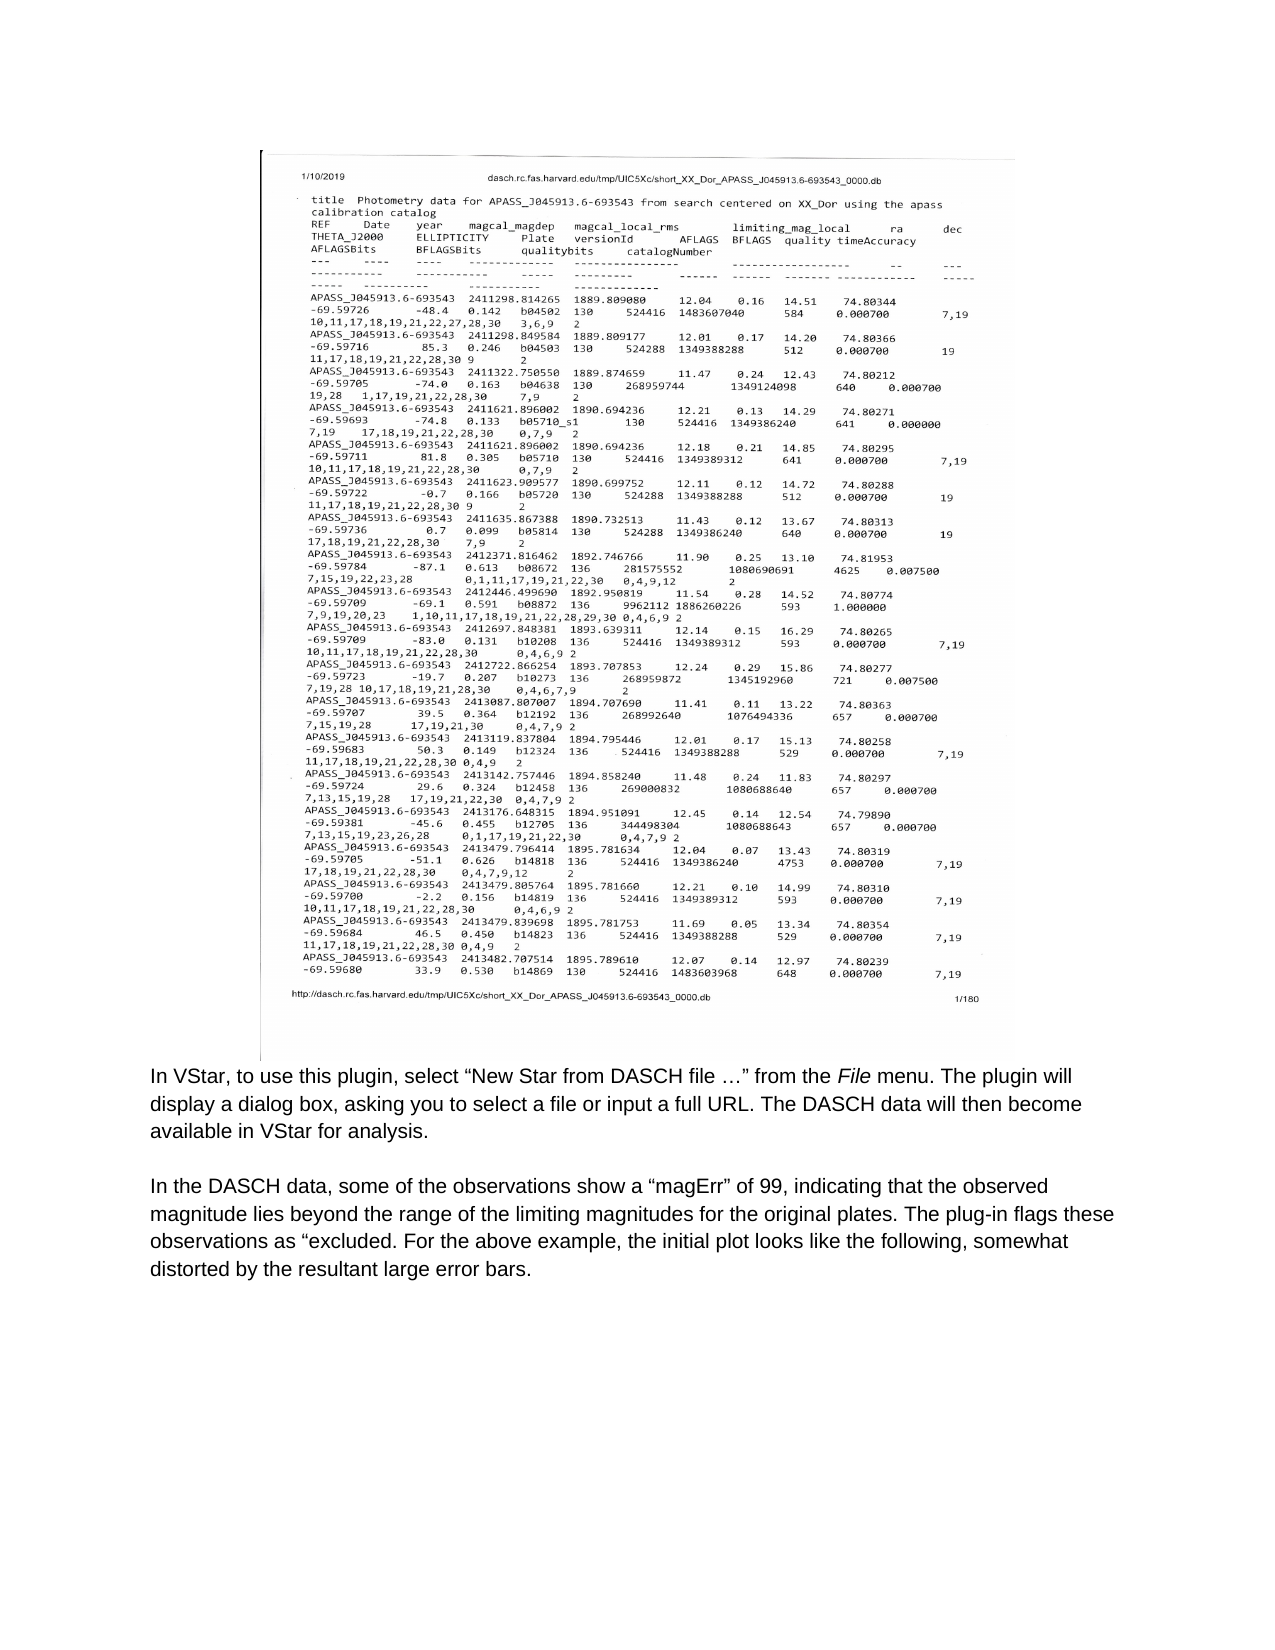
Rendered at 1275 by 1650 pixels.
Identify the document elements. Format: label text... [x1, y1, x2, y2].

text In the DASCH data, some of the observations show a “magErr” of 99, indicating that the observed magnitude lies beyond the range of the limiting magnitudes for the original plates. The plug-in flags these observations as “excluded. For the above example, the initial plot looks like the following, somewhat distorted by the resultant large error bars. [150, 1174, 1125, 1281]
text In VStar, to use this plugin, select “New Star from DASCH file …” from the File menu. The plugin will display a dialog box, asking you to select a file or input a full URL. The DASCH data will then become available in VStar for analysis. [150, 1064, 1125, 1143]
picture [260, 150, 1015, 1061]
